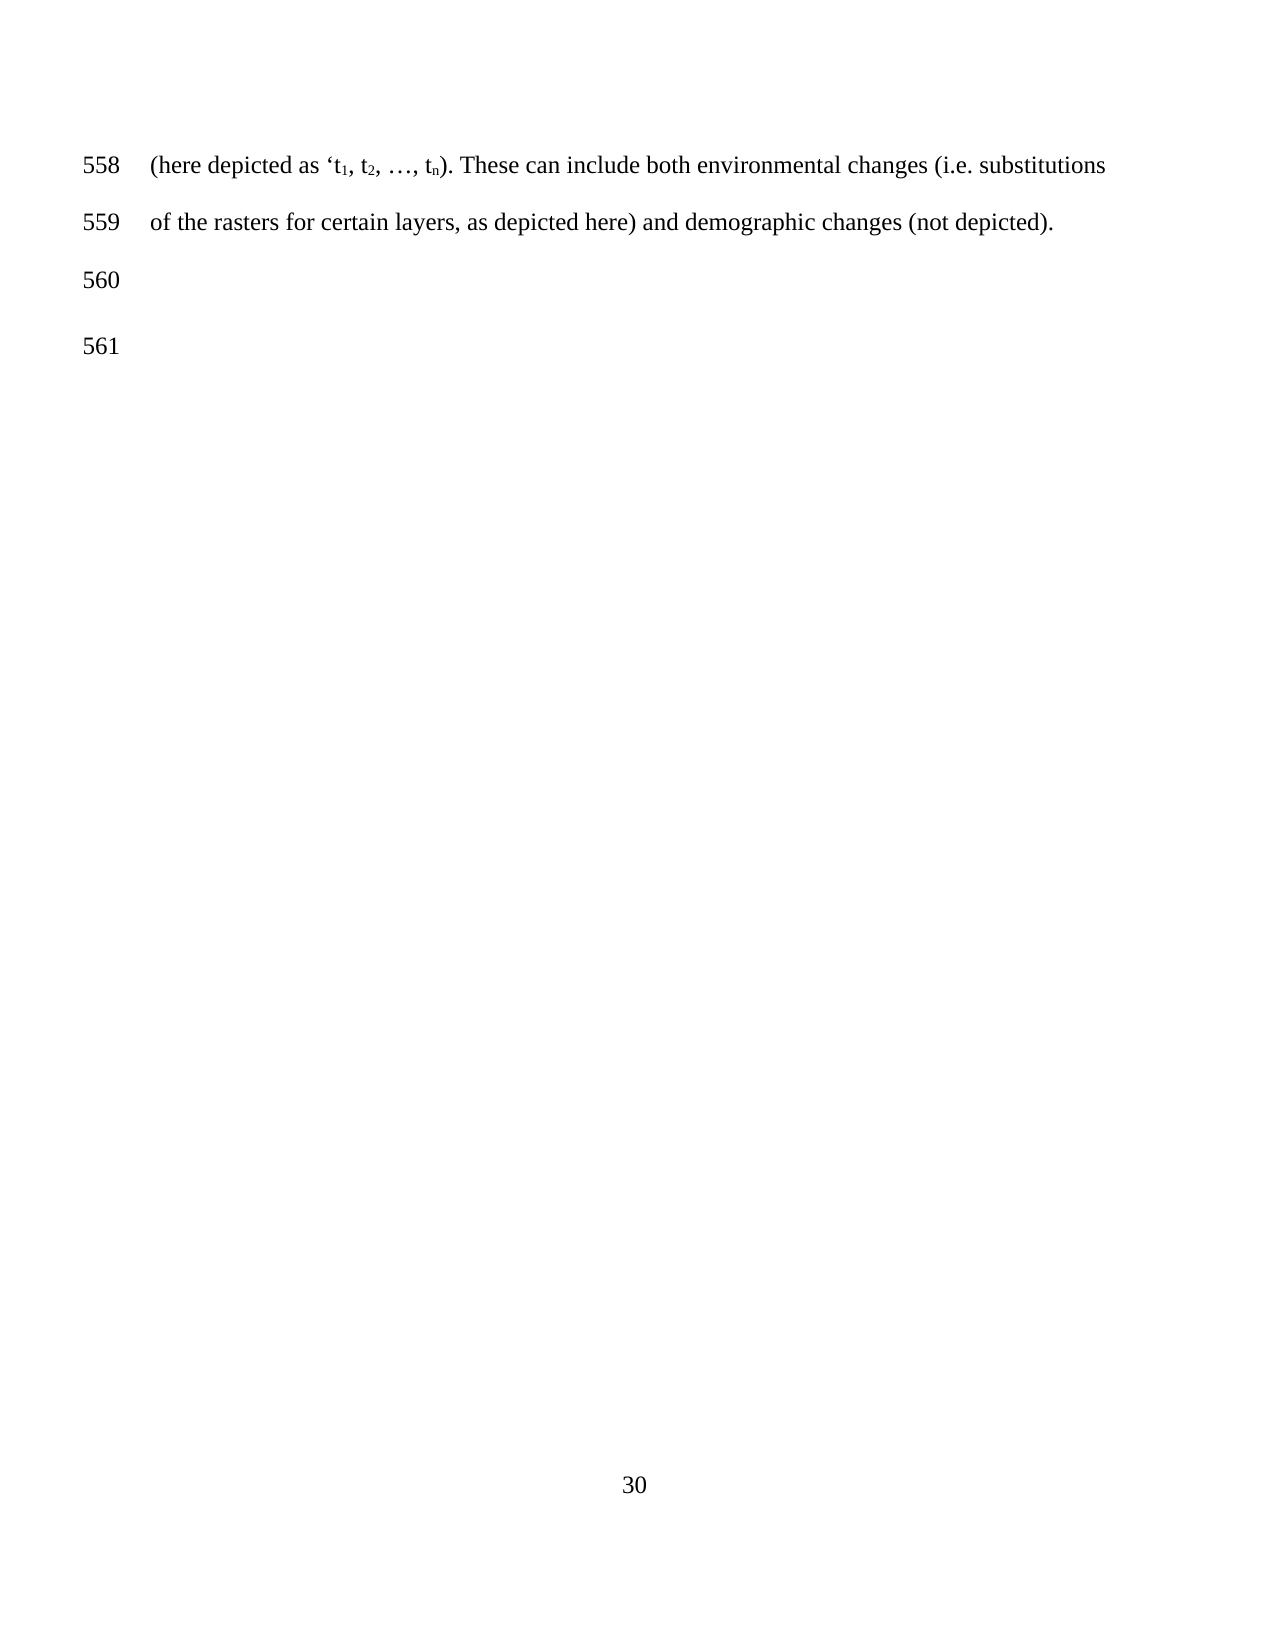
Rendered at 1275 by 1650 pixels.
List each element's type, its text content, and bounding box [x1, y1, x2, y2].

text (here depicted as ‘t1, t2, …, tn). These can include both environmental changes (i.e. substitutions of the rasters for certain layers, as depicted here) and demographic changes (not depicted). [150, 150, 1125, 236]
